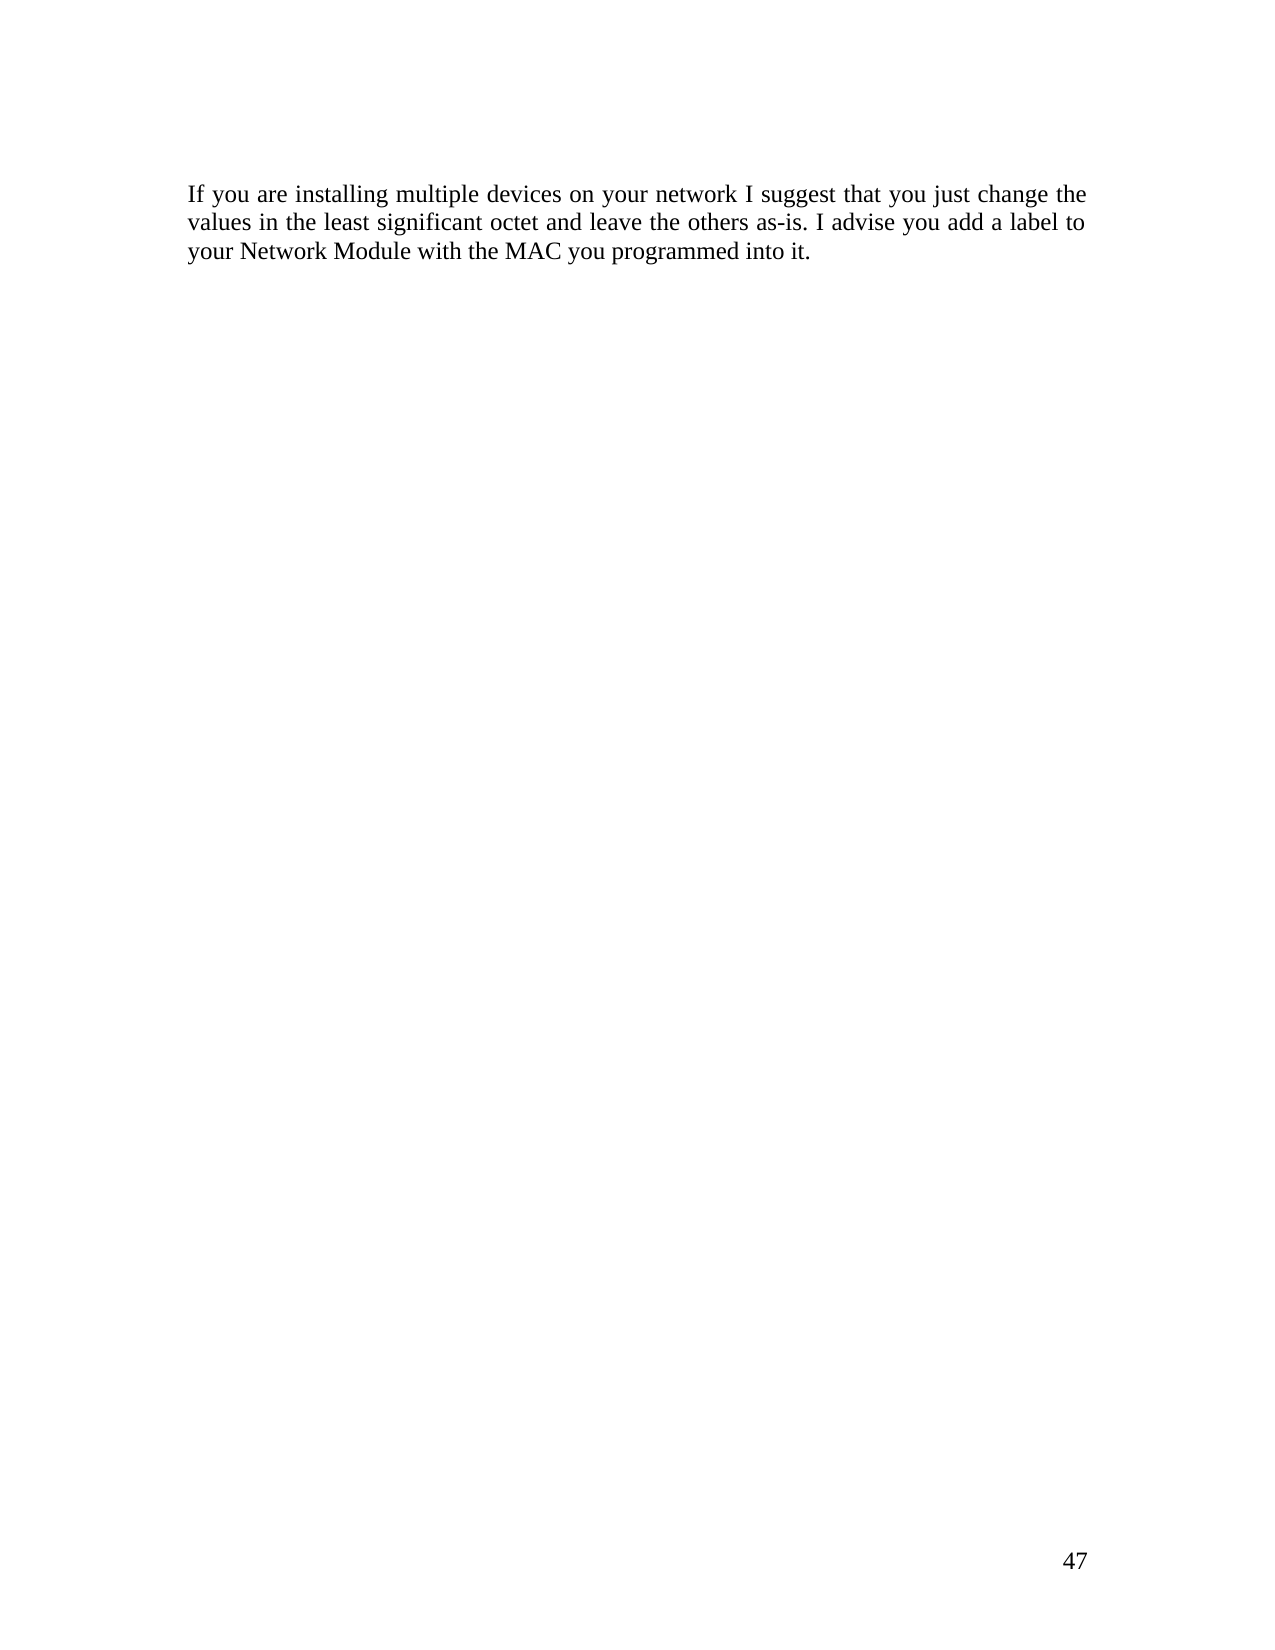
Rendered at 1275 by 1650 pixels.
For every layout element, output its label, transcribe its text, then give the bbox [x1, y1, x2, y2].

text If you are installing multiple devices on your network I suggest that you just change the values in the least significant octet and leave the others as-is. I advise you add a label to your Network Module with the MAC you programmed into it. [187, 179, 1087, 265]
